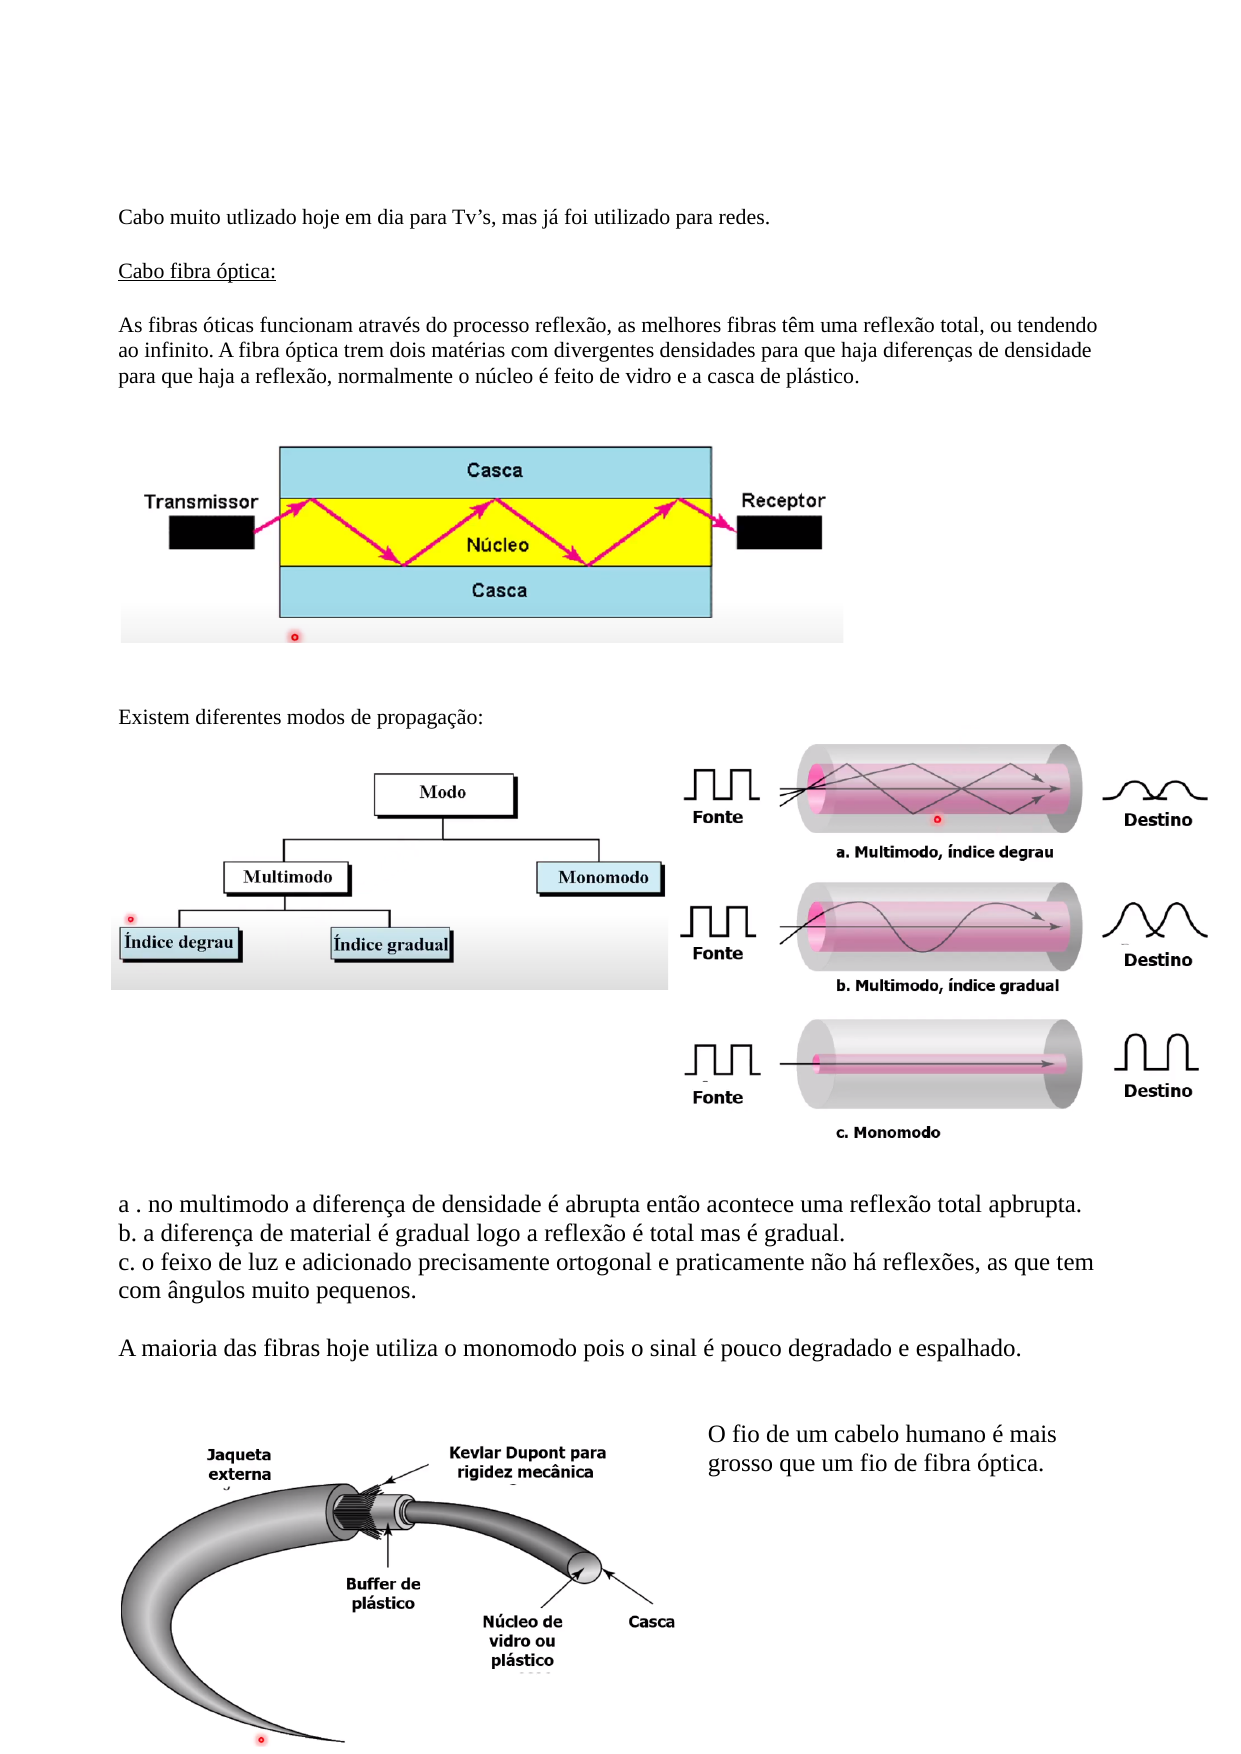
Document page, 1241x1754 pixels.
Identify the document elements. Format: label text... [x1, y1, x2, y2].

text b. a diferença de material é gradual logo a reflexão é total mas é gradual. [118, 1218, 1122, 1247]
text a . no multimodo a diferença de densidade é abrupta então acontece uma reflexão total apbrupta. [118, 1189, 1122, 1218]
picture [120, 409, 844, 643]
text O fio de um cabelo humano é mais grosso que um fio de fibra óptica. [708, 1419, 1122, 1477]
text c. o feixo de luz e adicionado precisamente ortogonal e praticamente não há reflexões, as que tem com ângulos muito pequenos. [118, 1247, 1122, 1304]
picture [111, 725, 1229, 1142]
text A maioria das fibras hoje utiliza o monomodo pois o sinal é pouco degradado e espalhado. [118, 1333, 1122, 1362]
text As fibras óticas funcionam através do processo reflexão, as melhores fibras têm uma reflexão total, ou tendendo ao infinito. A fibra óptica trem dois matérias com divergentes densidades para que haja diferenças de densidade para que haja a reflexão, normalmente o núcleo é feito de vidro e a casca de plástico. [118, 312, 1122, 388]
text Existem diferentes modos de propagação: [118, 704, 1122, 729]
text Cabo fibra óptica: [118, 258, 1122, 283]
text Cabo muito utlizado hoje em dia para Tv’s, mas já foi utilizado para redes. [118, 204, 1122, 229]
picture [116, 1419, 708, 1747]
